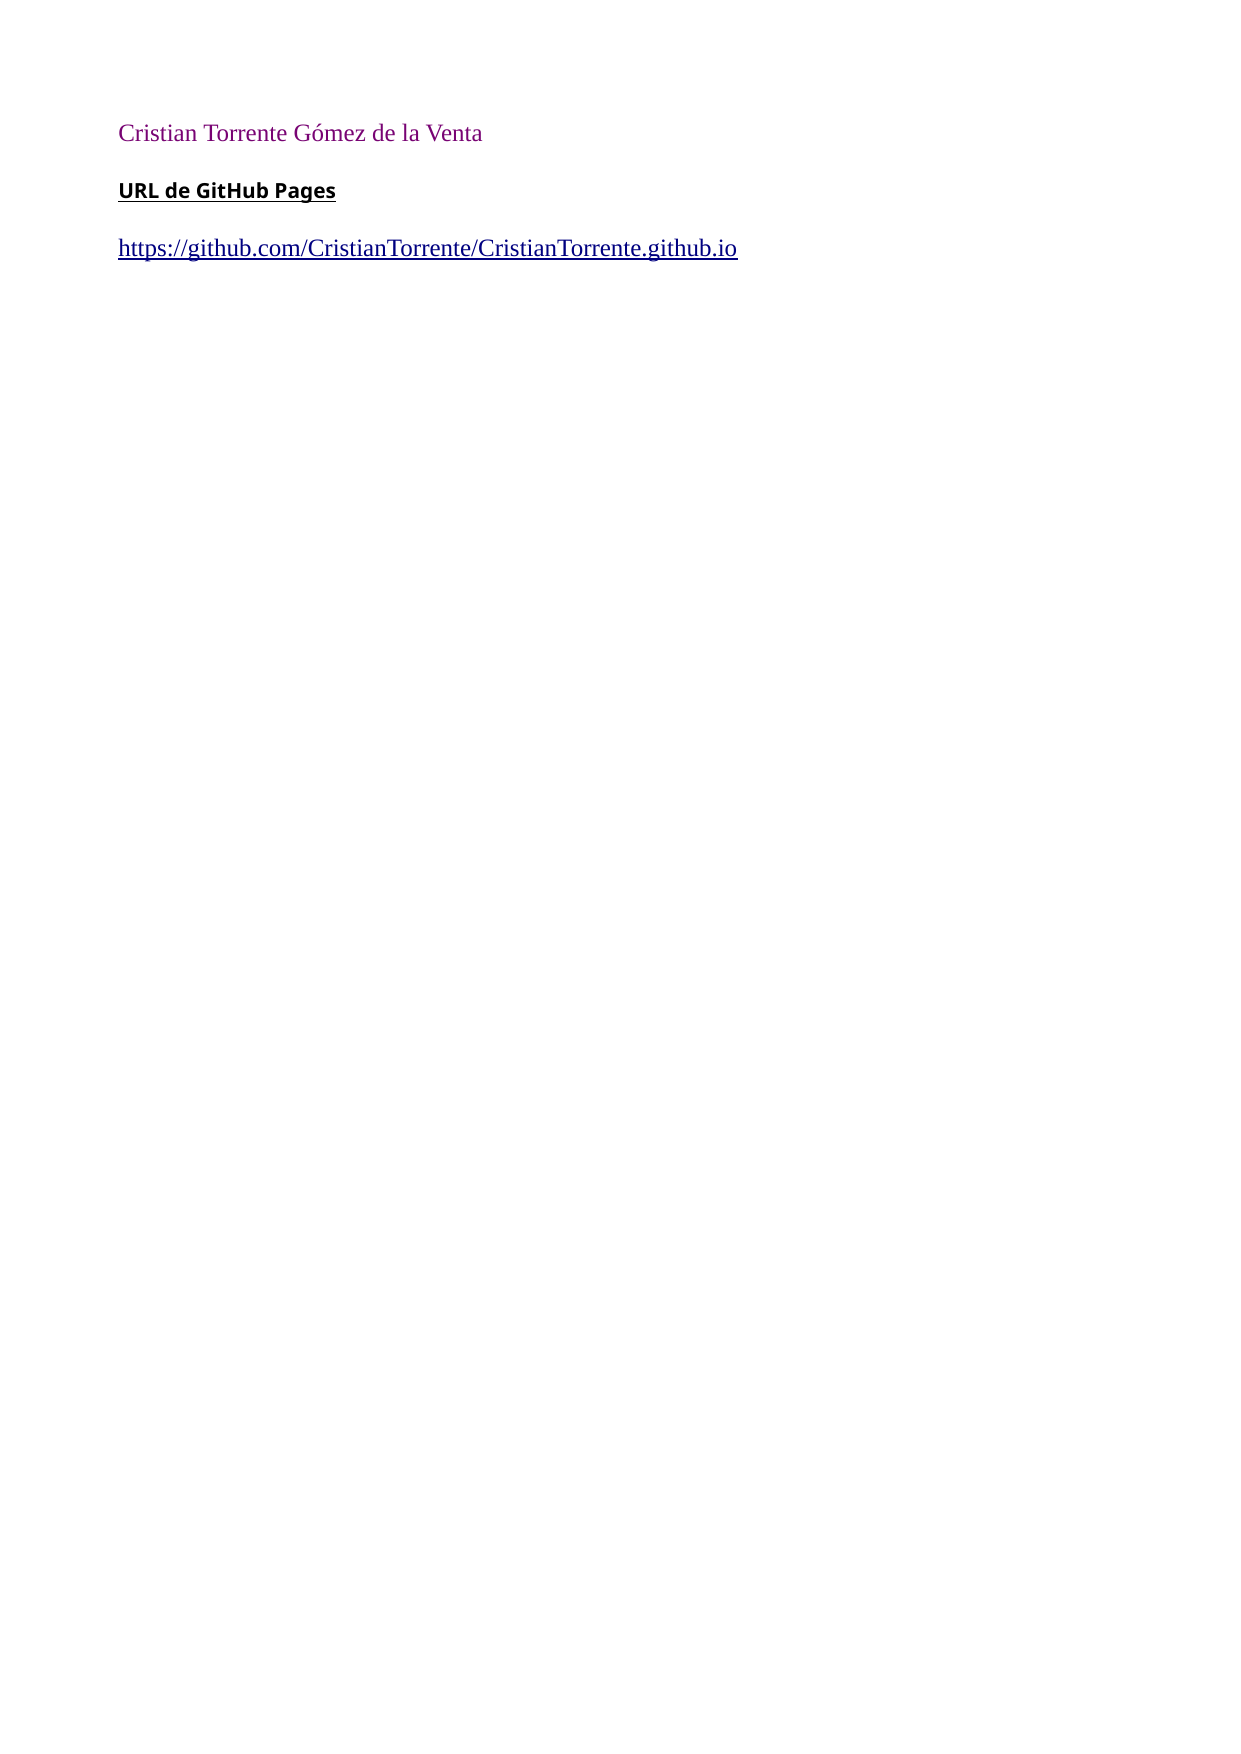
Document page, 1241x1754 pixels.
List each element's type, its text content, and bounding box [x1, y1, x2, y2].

text https://github.com/CristianTorrente/CristianTorrente.github.io [118, 233, 1122, 262]
text URL de GitHub Pages [118, 176, 1122, 233]
